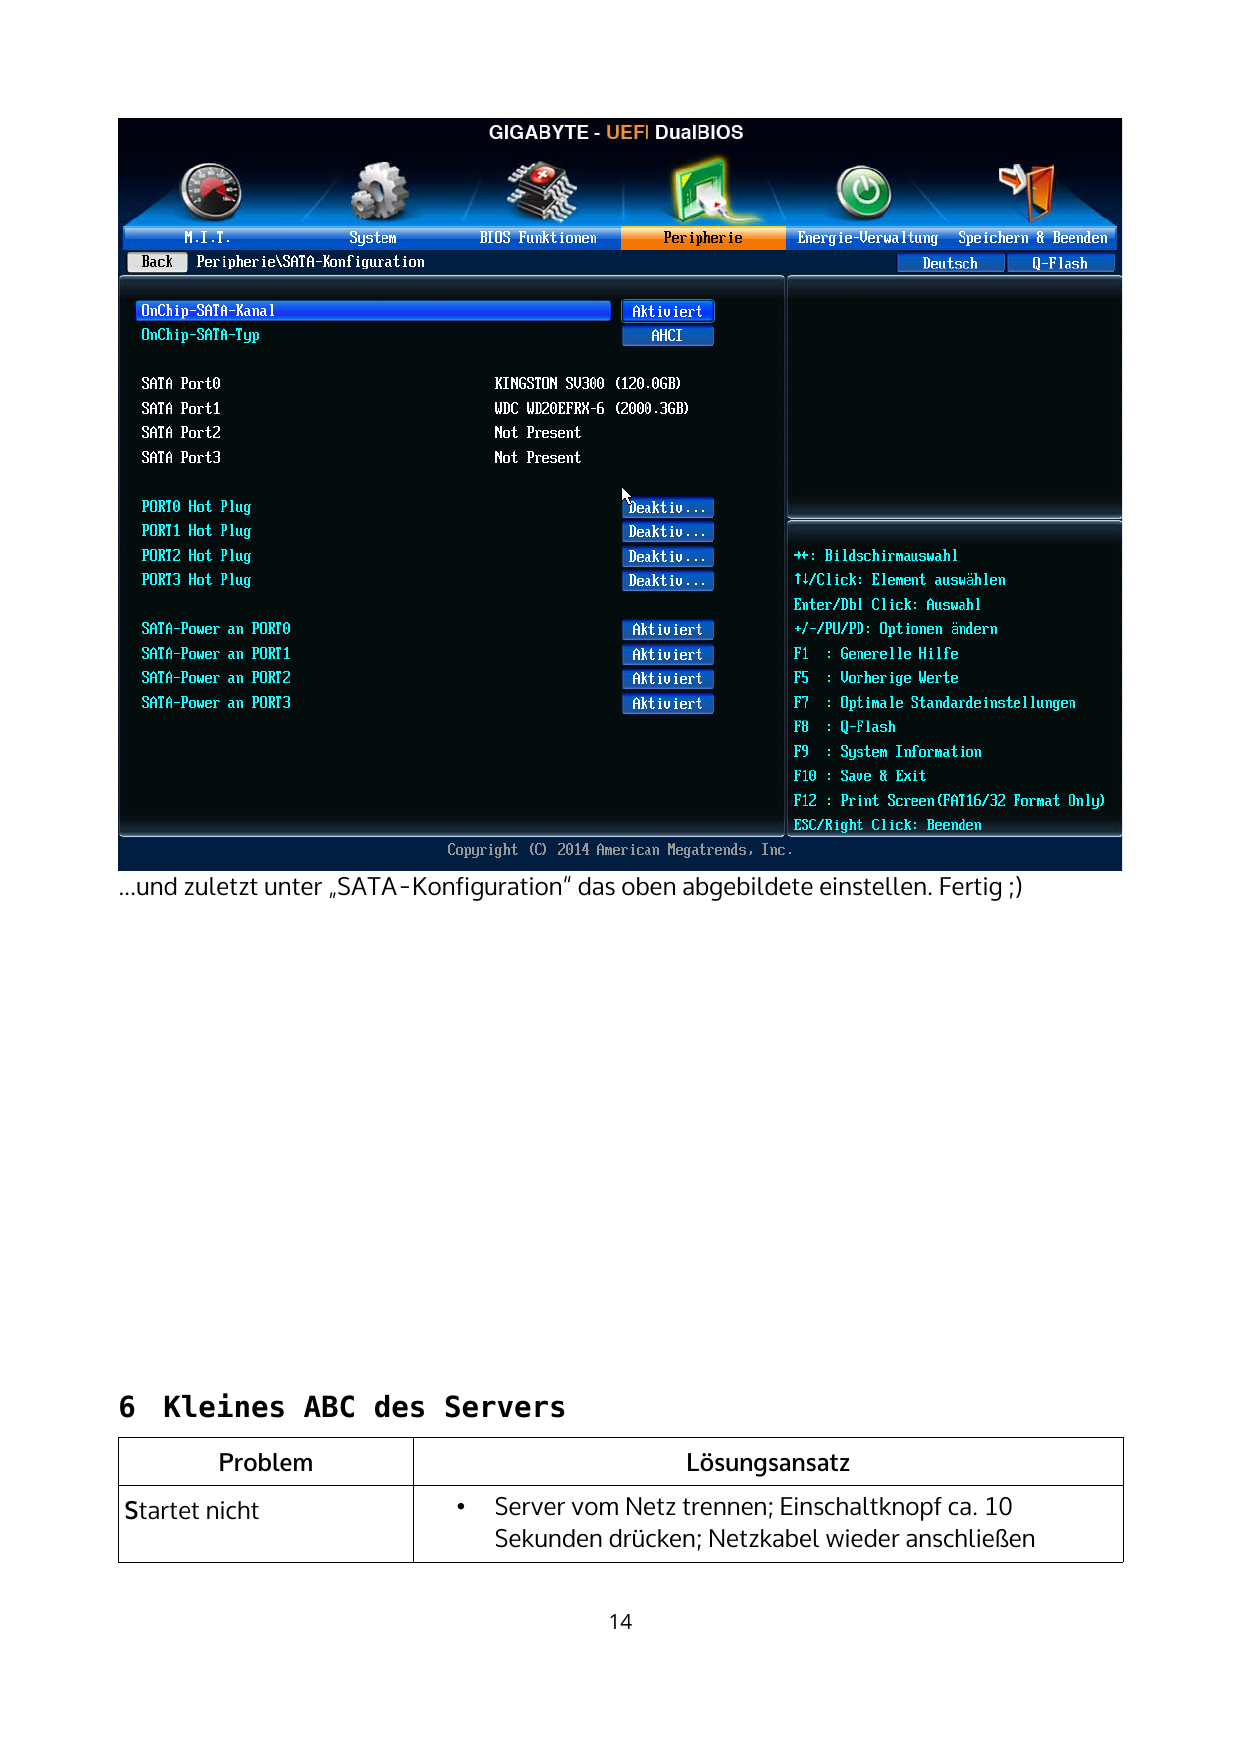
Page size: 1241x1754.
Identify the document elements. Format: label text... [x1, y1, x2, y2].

picture [118, 118, 1123, 871]
text ...und zuletzt unter „SATA-Konfiguration“ das oben abgebildete einstellen. Fertig ;) [118, 871, 1122, 903]
table_cell Server vom Netz trennen; Einschaltknopf ca. 10 Sekunden drücken; Netzkabel wieder anschließen Falls keine Lösung erfolgt, liegt entweder ein Defekt des Netzteils (Kondensatoren) oder des Mainboards vor [414, 1486, 1123, 1562]
table_cell Startet nicht [119, 1486, 413, 1562]
table_header Problem [119, 1438, 413, 1485]
subtitle 6 Kleines ABC des Servers [118, 1390, 1122, 1424]
table_header Lösungsansatz [414, 1438, 1123, 1485]
